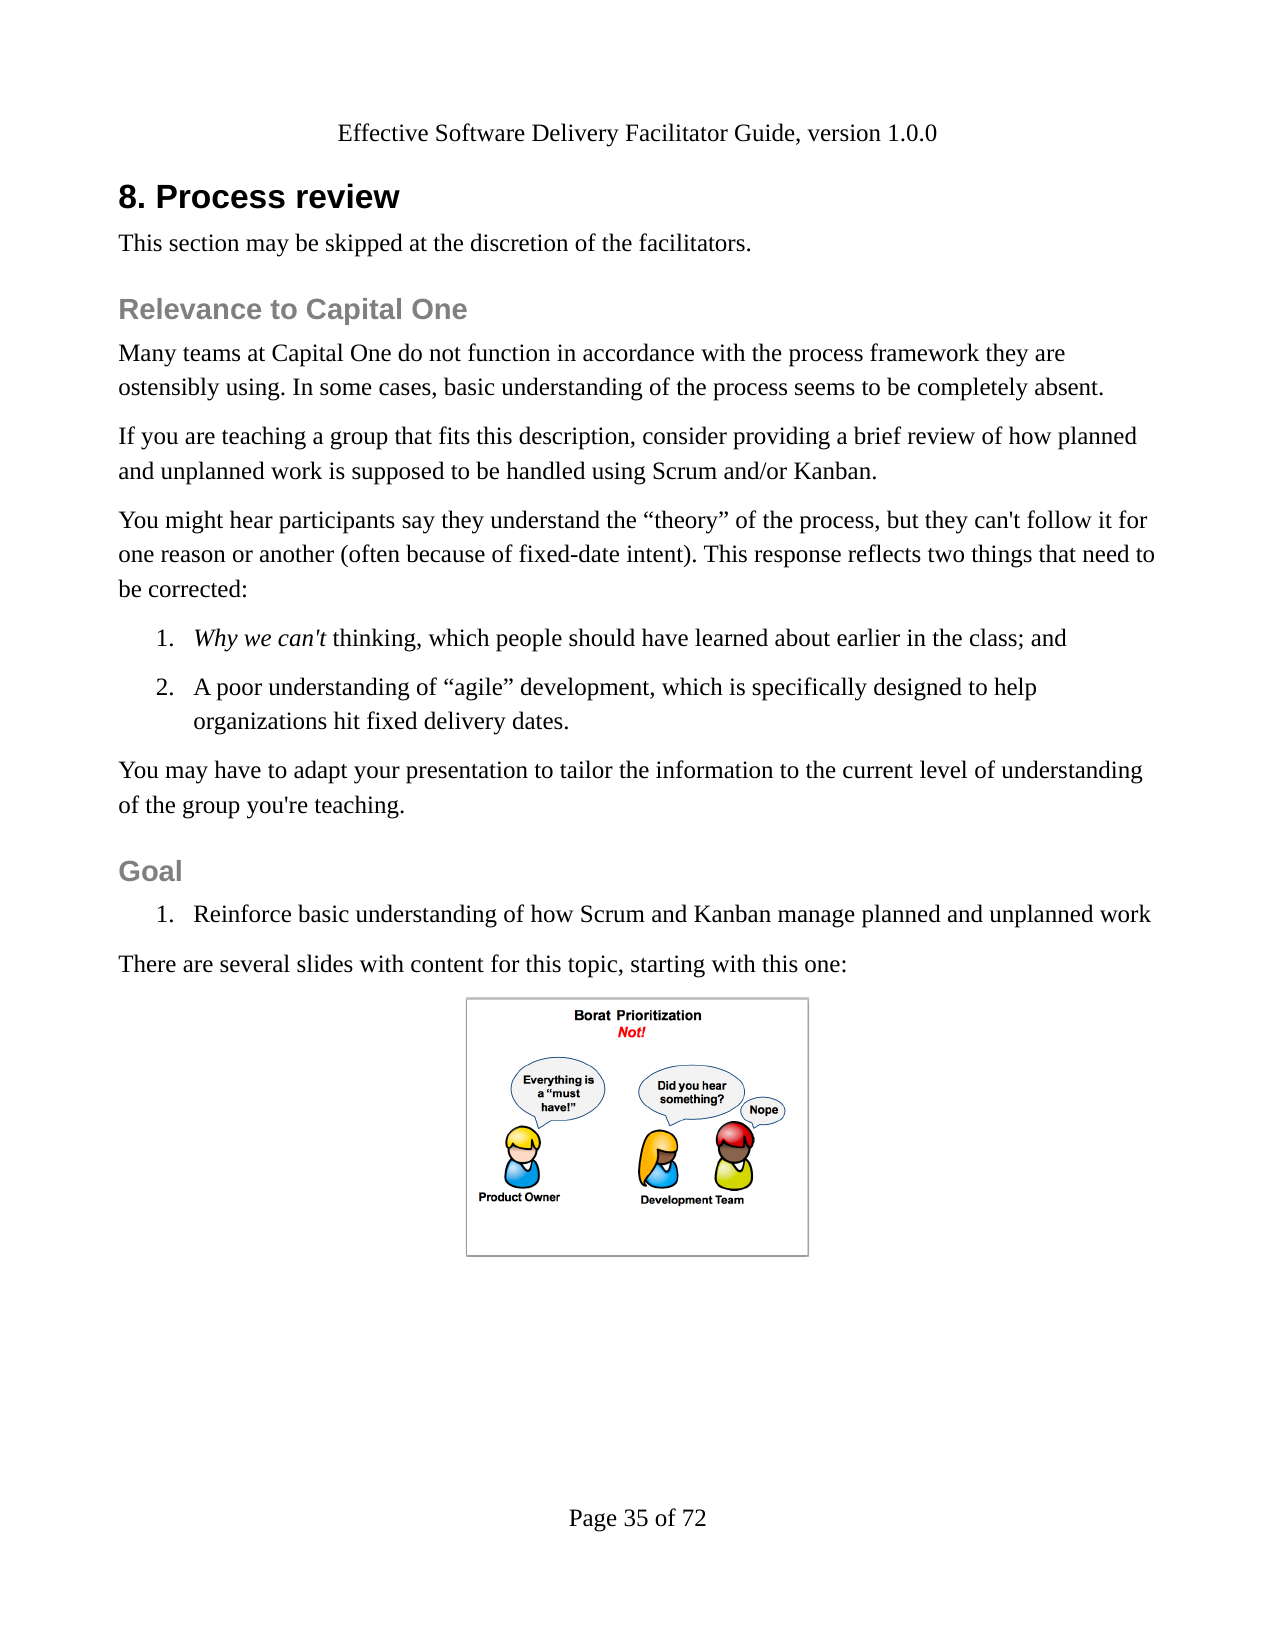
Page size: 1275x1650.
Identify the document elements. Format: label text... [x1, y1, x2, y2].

text If you are teaching a group that fits this description, consider providing a brief review of how planned and unplanned work is supposed to be handled using Scrum and/or Kanban. [118, 421, 1157, 484]
subtitle Goal [118, 853, 1157, 887]
subtitle Relevance to Capital One [118, 292, 1157, 325]
text You might hear participants say they understand the “theory” of the process, but they can't follow it for one reason or another (often because of fixed-date intent). This response reflects two things that need to be corrected: [118, 505, 1157, 602]
list A poor understanding of “agile” development, which is specifically designed to help organizations hit fixed delivery dates. [156, 672, 1157, 735]
text There are several slides with content for this topic, starting with this one: [118, 949, 1157, 977]
text This section may be skipped at the discretion of the facilitators. [118, 228, 1157, 257]
picture [465, 997, 810, 1257]
text You may have to adapt your presentation to tailor the information to the current level of understanding of the group you're teaching. [118, 755, 1157, 819]
list Reinforce basic understanding of how Scrum and Kanban manage planned and unplanned work [156, 899, 1157, 928]
subtitle 8. Process review [118, 177, 1157, 216]
text Many teams at Capital One do not function in accordance with the process framework they are ostensibly using. In some cases, basic understanding of the process seems to be completely absent. [118, 338, 1157, 401]
list Why we can't thinking, which people should have learned about earlier in the class; and [156, 623, 1157, 652]
